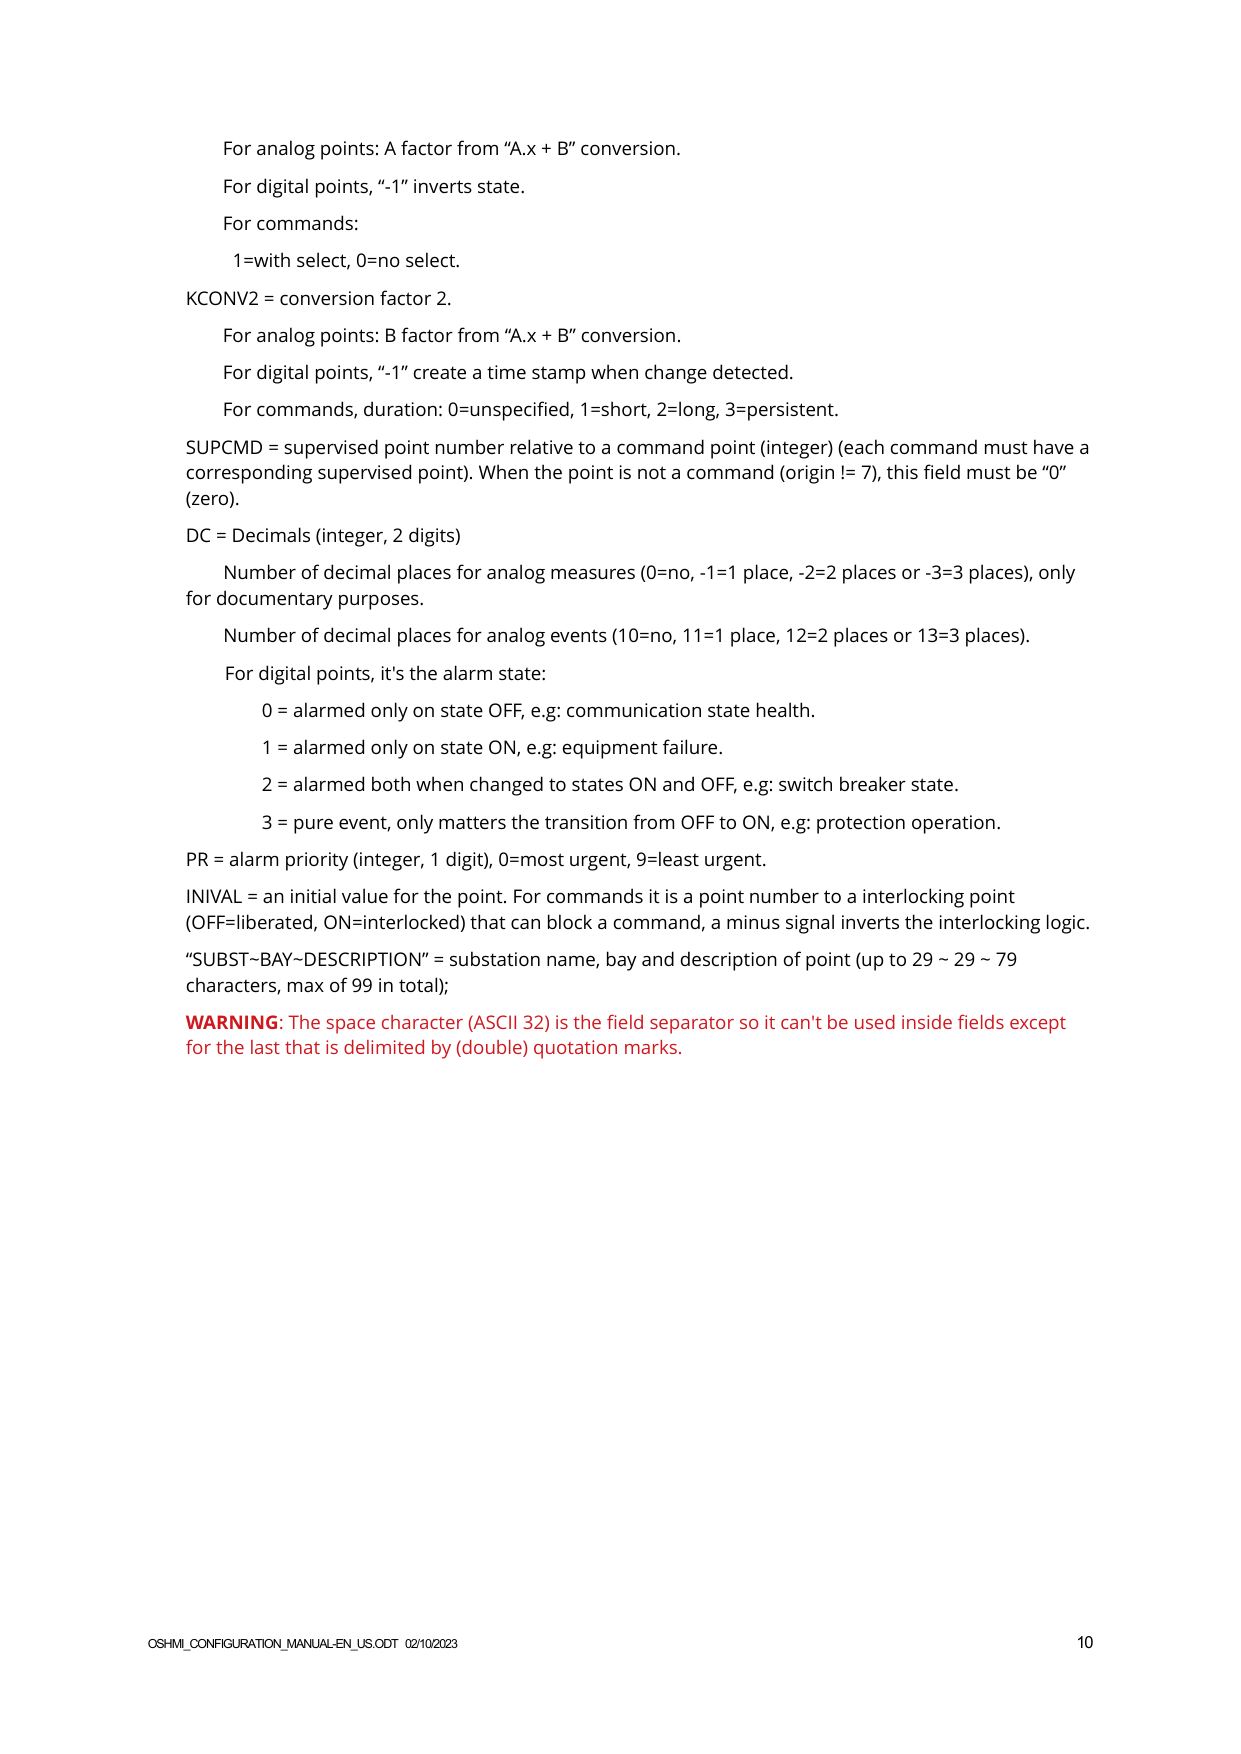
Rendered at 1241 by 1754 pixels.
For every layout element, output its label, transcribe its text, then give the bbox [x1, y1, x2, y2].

text For analog points: A factor from “A.x + B” conversion. [223, 136, 1093, 161]
text For commands, duration: 0=unspecified, 1=short, 2=long, 3=persistent. [223, 397, 1093, 422]
text PR = alarm priority (integer, 1 digit), 0=most urgent, 9=least urgent. [186, 846, 1093, 872]
text DC = Decimals (integer, 2 digits) [186, 522, 1093, 548]
text For commands: [223, 210, 1093, 236]
text WARNING: The space character (ASCII 32) is the field separator so it can't be used inside fields except for the last that is delimited by (double) quotation marks. [186, 1009, 1093, 1060]
text INIVAL = an initial value for the point. For commands it is a point number to a interlocking point (OFF=liberated, ON=interlocked) that can block a command, a minus signal inverts the interlocking logic. [186, 884, 1093, 935]
text “SUBST~BAY~DESCRIPTION” = substation name, bay and description of point (up to 29 ~ 29 ~ 79 characters, max of 99 in total); [186, 946, 1093, 997]
text Number of decimal places for analog events (10=no, 11=1 place, 12=2 places or 13=3 places). [186, 623, 1093, 648]
text 3 = pure event, only matters the transition from OFF to ON, e.g: protection operation. [223, 809, 1093, 834]
text 2 = alarmed both when changed to states ON and OFF, e.g: switch breaker state. [223, 772, 1093, 797]
text For digital points, it's the alarm state: [186, 660, 1093, 685]
text 1=with select, 0=no select. [223, 248, 1093, 273]
text For digital points, “-1” inverts state. [223, 173, 1093, 199]
text 1 = alarmed only on state ON, e.g: equipment failure. [223, 734, 1093, 760]
text For digital points, “-1” create a time stamp when change detected. [223, 359, 1093, 385]
text SUPCMD = supervised point number relative to a command point (integer) (each command must have a corresponding supervised point). When the point is not a command (origin != 7), this field must be “0” (zero). [186, 434, 1093, 511]
text Number of decimal places for analog measures (0=no, -1=1 place, -2=2 places or -3=3 places), only for documentary purposes. [186, 560, 1093, 611]
text KCONV2 = conversion factor 2. [186, 285, 1093, 311]
text For analog points: B factor from “A.x + B” conversion. [223, 322, 1093, 348]
text 0 = alarmed only on state OFF, e.g: communication state health. [223, 697, 1093, 723]
